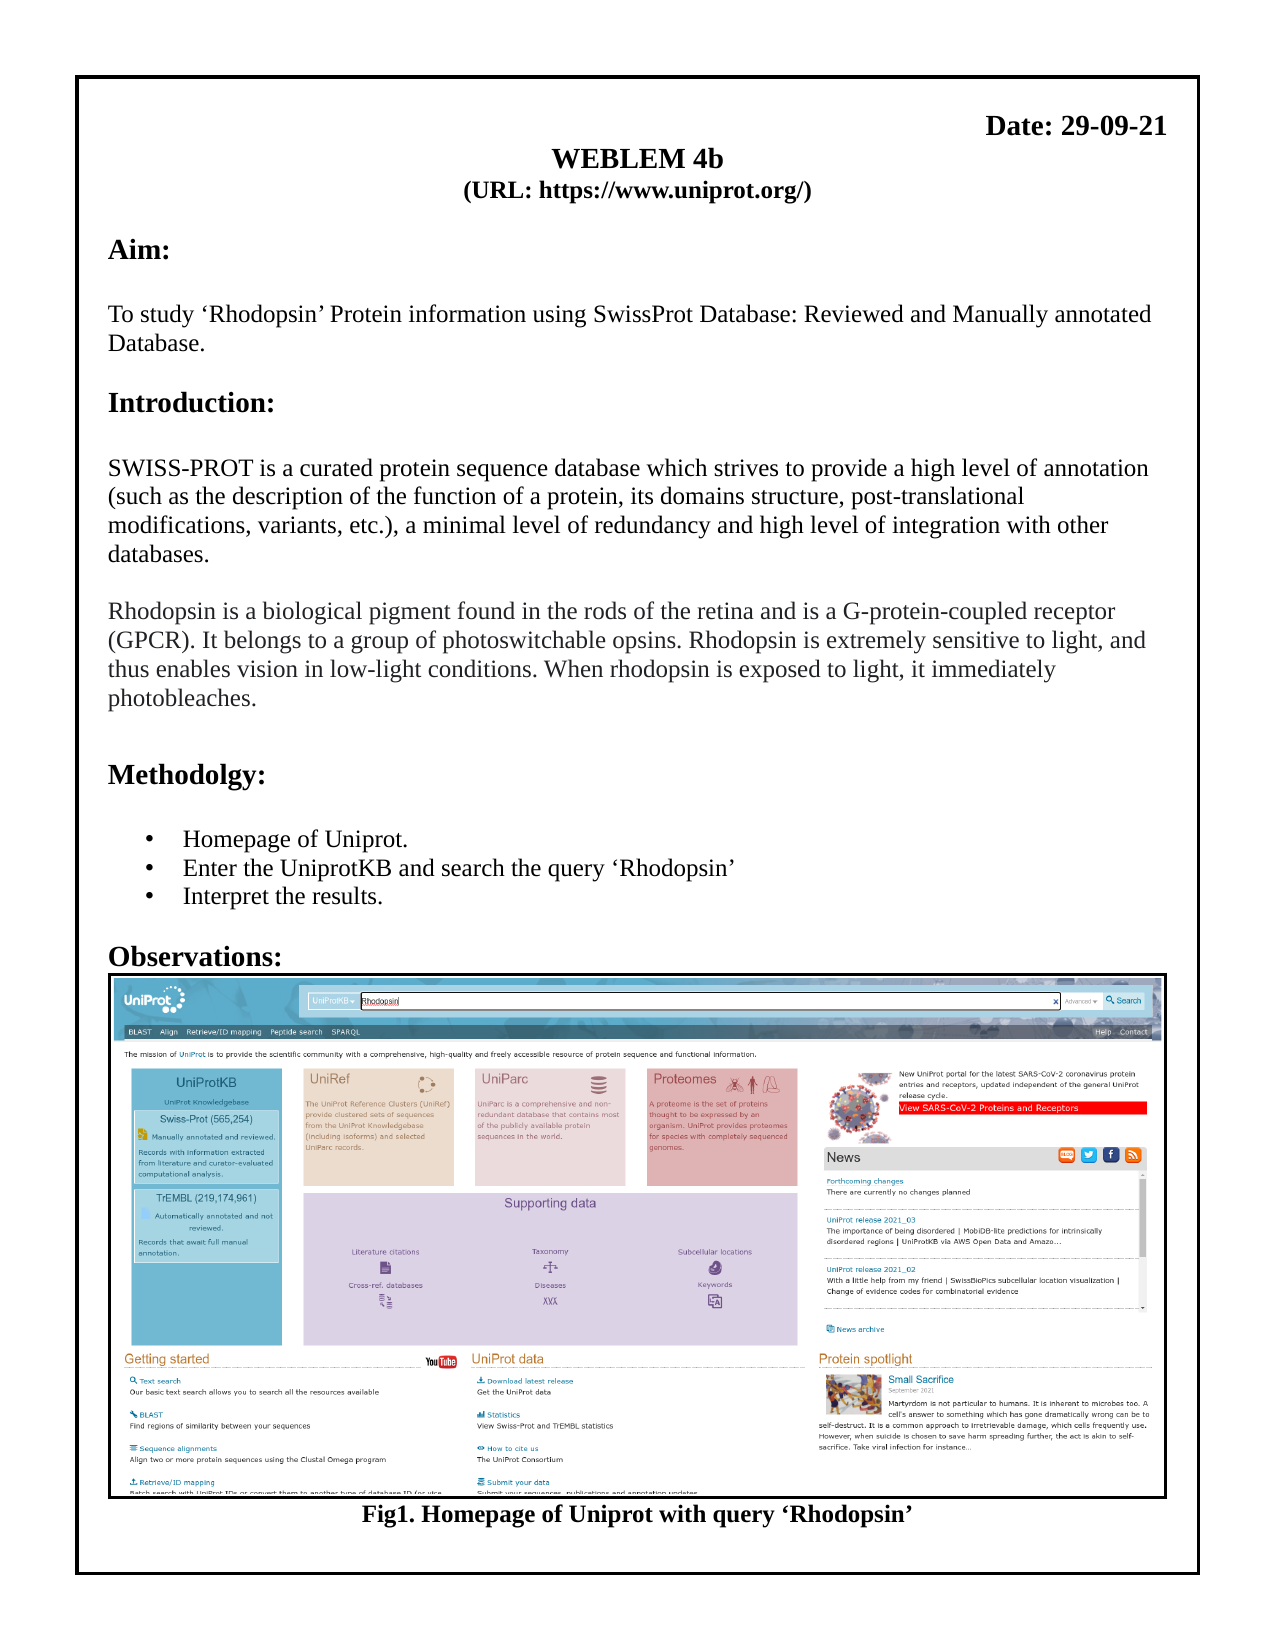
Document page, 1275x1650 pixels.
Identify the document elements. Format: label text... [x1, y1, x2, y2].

text Rhodopsin is a biological pigment found in the rods of the retina and is a G-protein-coupled receptor (GPCR). It belongs to a group of photoswitchable opsins. Rhodopsin is extremely sensitive to light, and thus enables vision in low-light conditions. When rhodopsin is exposed to light, it immediately photobleaches. [108, 596, 1167, 711]
text Introduction: [108, 386, 1167, 419]
text Fig1. Homepage of Uniprot with query ‘Rhodopsin’ [108, 1499, 1167, 1528]
text To study ‘Rhodopsin’ Protein information using SwissProt Database: Reviewed and Manually annotated Database. [108, 299, 1167, 357]
text Methodolgy: [108, 757, 1167, 790]
list Enter the UniprotKB and search the query ‘Rhodopsin’ [145, 853, 1167, 881]
text SWISS-PROT is a curated protein sequence database which strives to provide a high level of annotation (such as the description of the function of a protein, its domains structure, post-translational modifications, variants, etc.), a minimal level of redundancy and high level of integration with other databases. [108, 453, 1167, 568]
text WEBLEM 4b [108, 141, 1167, 175]
text Observations: [108, 939, 1167, 972]
list Interpret the results. [145, 881, 1167, 910]
text Aim: [108, 232, 1167, 266]
text (URL: https://www.uniprot.org/) [108, 175, 1167, 203]
list Homepage of Uniprot. [145, 824, 1167, 853]
text Date: 29-09-21 [108, 108, 1167, 141]
picture [113, 978, 1162, 1494]
